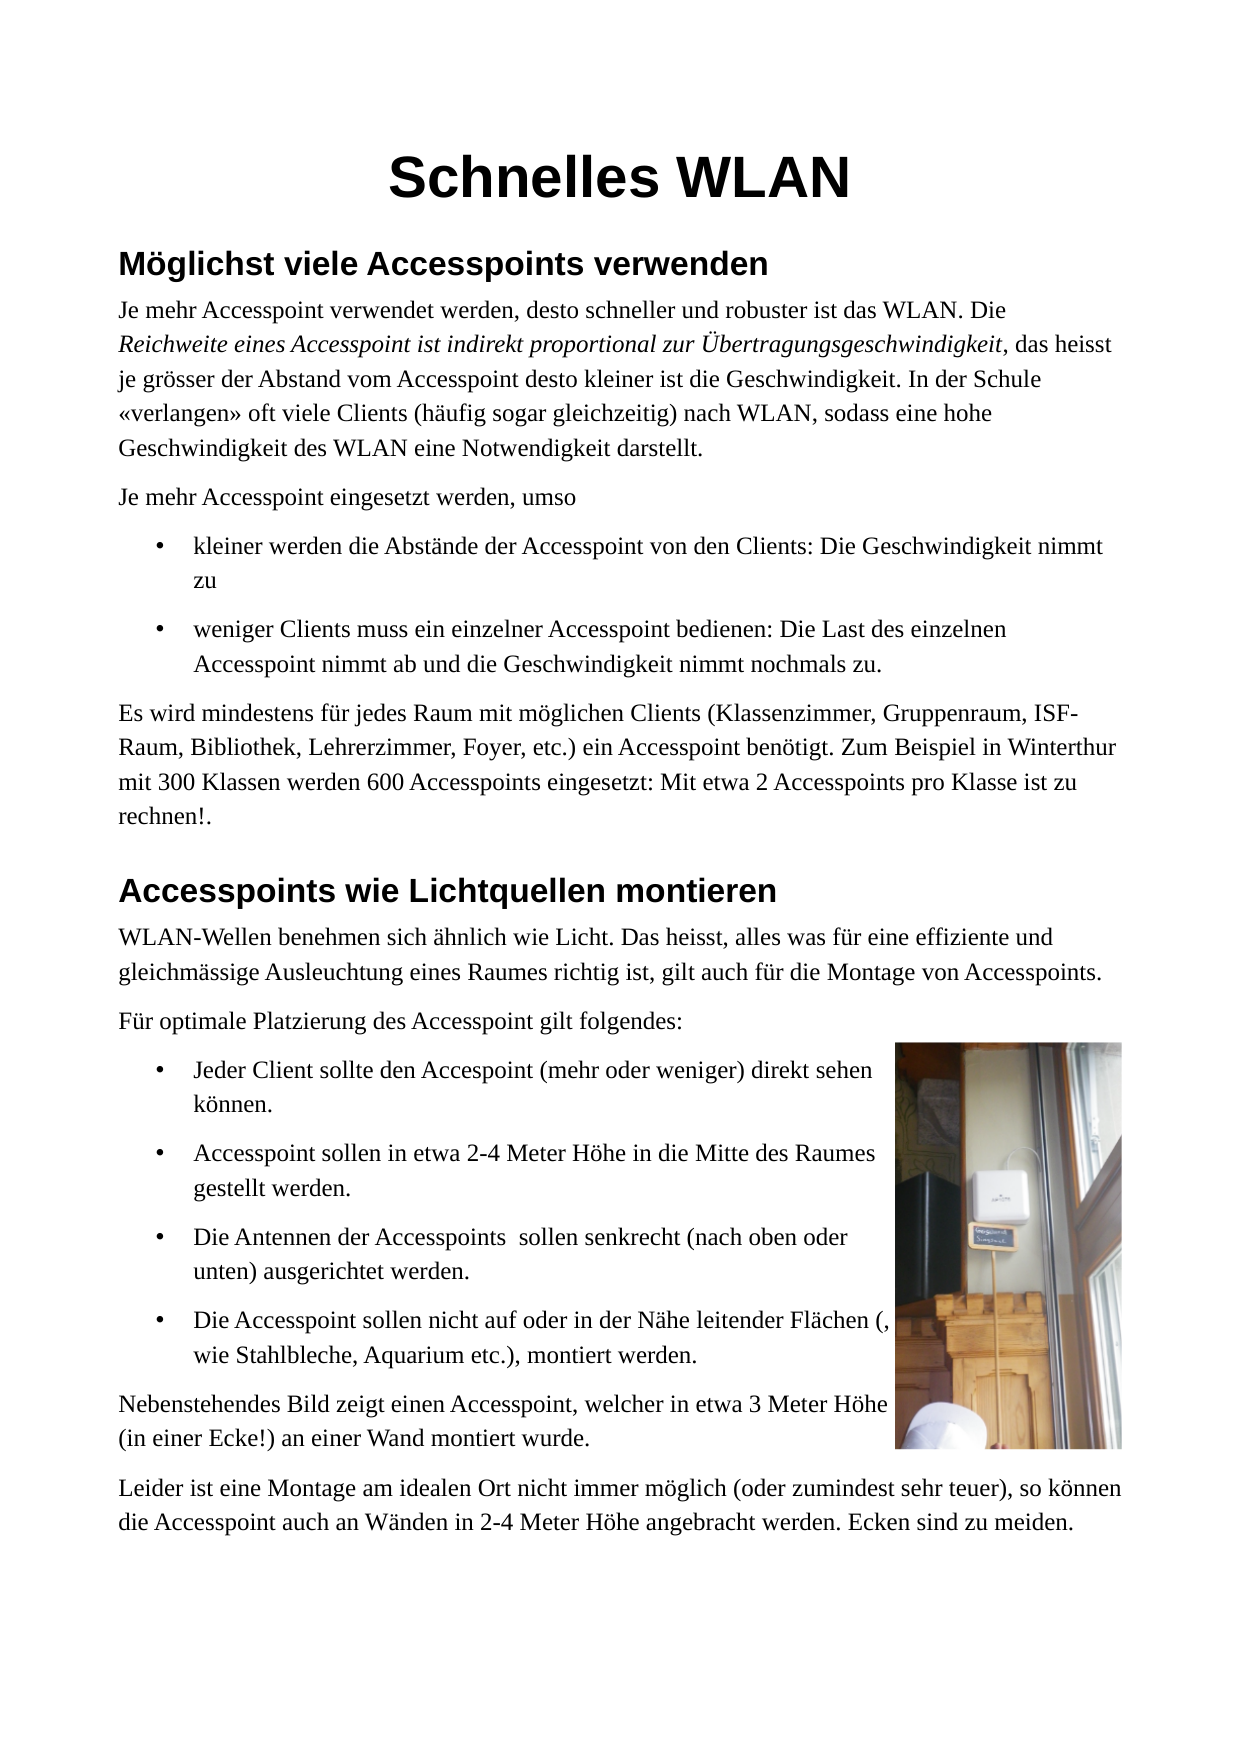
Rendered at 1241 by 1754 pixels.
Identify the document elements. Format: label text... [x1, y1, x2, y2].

title Schnelles WLAN [118, 143, 1122, 210]
subtitle Möglichst viele Accesspoints verwenden [118, 243, 1122, 282]
picture [895, 1042, 1122, 1451]
list Jeder Client sollte den Accespoint (mehr oder weniger) direkt sehen können. [156, 1055, 895, 1118]
text Je mehr Accesspoint eingesetzt werden, umso [118, 482, 1122, 510]
text Leider ist eine Montage am idealen Ort nicht immer möglich (oder zumindest sehr teuer), so können die Accesspoint auch an Wänden in 2-4 Meter Höhe angebracht werden. Ecken sind zu meiden. [118, 1473, 1122, 1536]
list kleiner werden die Abstände der Accesspoint von den Clients: Die Geschwindigkeit nimmt zu [156, 531, 1122, 594]
list Die Antennen der Accesspoints sollen senkrecht (nach oben oder unten) ausgerichtet werden. [156, 1222, 895, 1285]
list Accesspoint sollen in etwa 2-4 Meter Höhe in die Mitte des Raumes gestellt werden. [156, 1138, 895, 1202]
list weniger Clients muss ein einzelner Accesspoint bedienen: Die Last des einzelnen Accesspoint nimmt ab und die Geschwindigkeit nimmt nochmals zu. [156, 614, 1122, 677]
text WLAN-Wellen benehmen sich ähnlich wie Licht. Das heisst, alles was für eine effiziente und gleichmässige Ausleuchtung eines Raumes richtig ist, gilt auch für die Montage von Accesspoints. [118, 922, 1122, 986]
text Es wird mindestens für jedes Raum mit möglichen Clients (Klassenzimmer, Gruppenraum, ISF-Raum, Bibliothek, Lehrerzimmer, Foyer, etc.) ein Accesspoint benötigt. Zum Beispiel in Winterthur mit 300 Klassen werden 600 Accesspoints eingesetzt: Mit etwa 2 Accesspoints pro Klasse ist zu rechnen!. [118, 698, 1122, 830]
text Für optimale Platzierung des Accesspoint gilt folgendes: [118, 1006, 1122, 1034]
text Nebenstehendes Bild zeigt einen Accesspoint, welcher in etwa 3 Meter Höhe (in einer Ecke!) an einer Wand montiert wurde. [118, 1389, 1122, 1452]
subtitle Accesspoints wie Lichtquellen montieren [118, 871, 1122, 910]
text Je mehr Accesspoint verwendet werden, desto schneller und robuster ist das WLAN. Die Reichweite eines Accesspoint ist indirekt proportional zur Übertragungsgeschwindigkeit, das heisst je grösser der Abstand vom Accesspoint desto kleiner ist die Geschwindigkeit. In der Schule «verlangen» oft viele Clients (häufig sogar gleichzeitig) nach WLAN, sodass eine hohe Geschwindigkeit des WLAN eine Notwendigkeit darstellt. [118, 295, 1122, 461]
list Die Accesspoint sollen nicht auf oder in der Nähe leitender Flächen (, wie Stahlbleche, Aquarium etc.), montiert werden. [156, 1306, 895, 1369]
